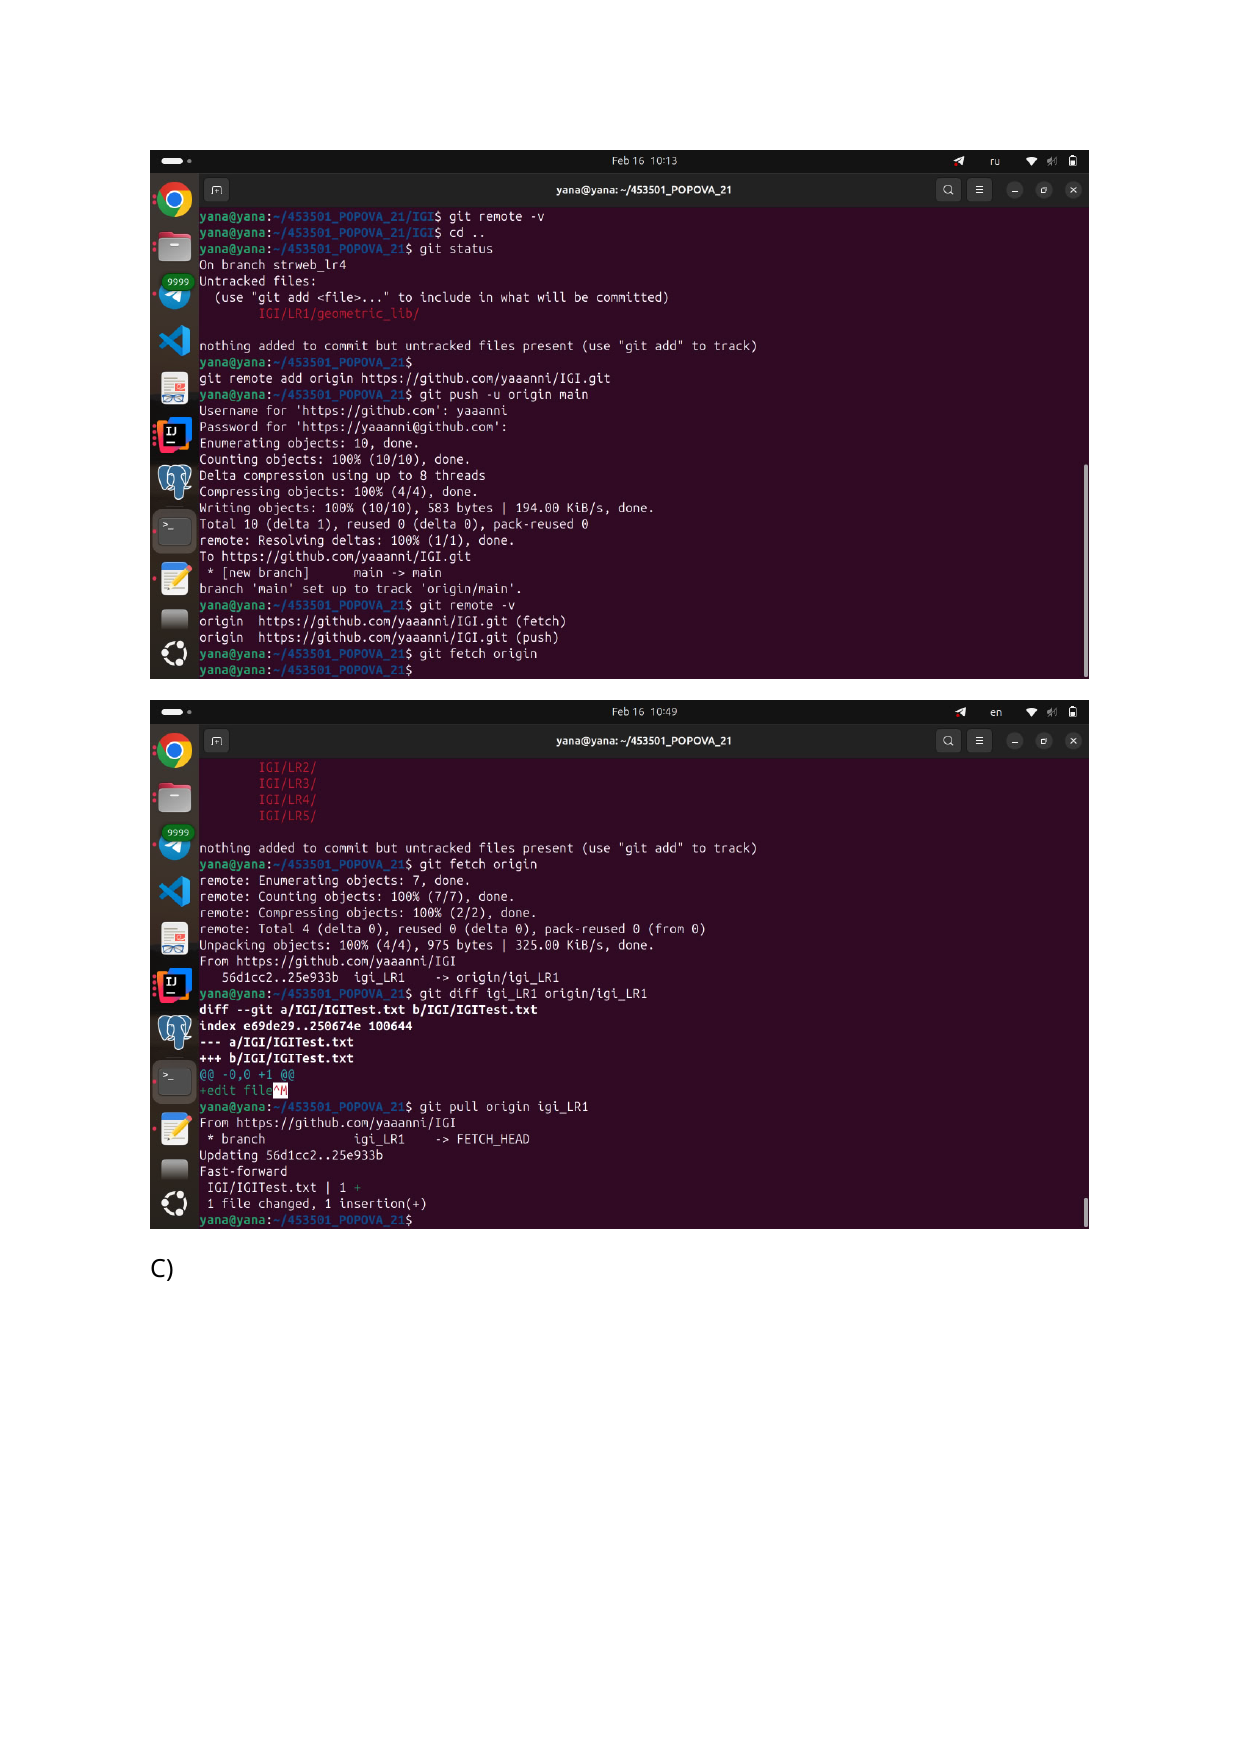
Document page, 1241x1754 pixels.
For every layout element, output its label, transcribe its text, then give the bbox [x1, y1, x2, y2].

text C) [150, 1250, 1090, 1284]
